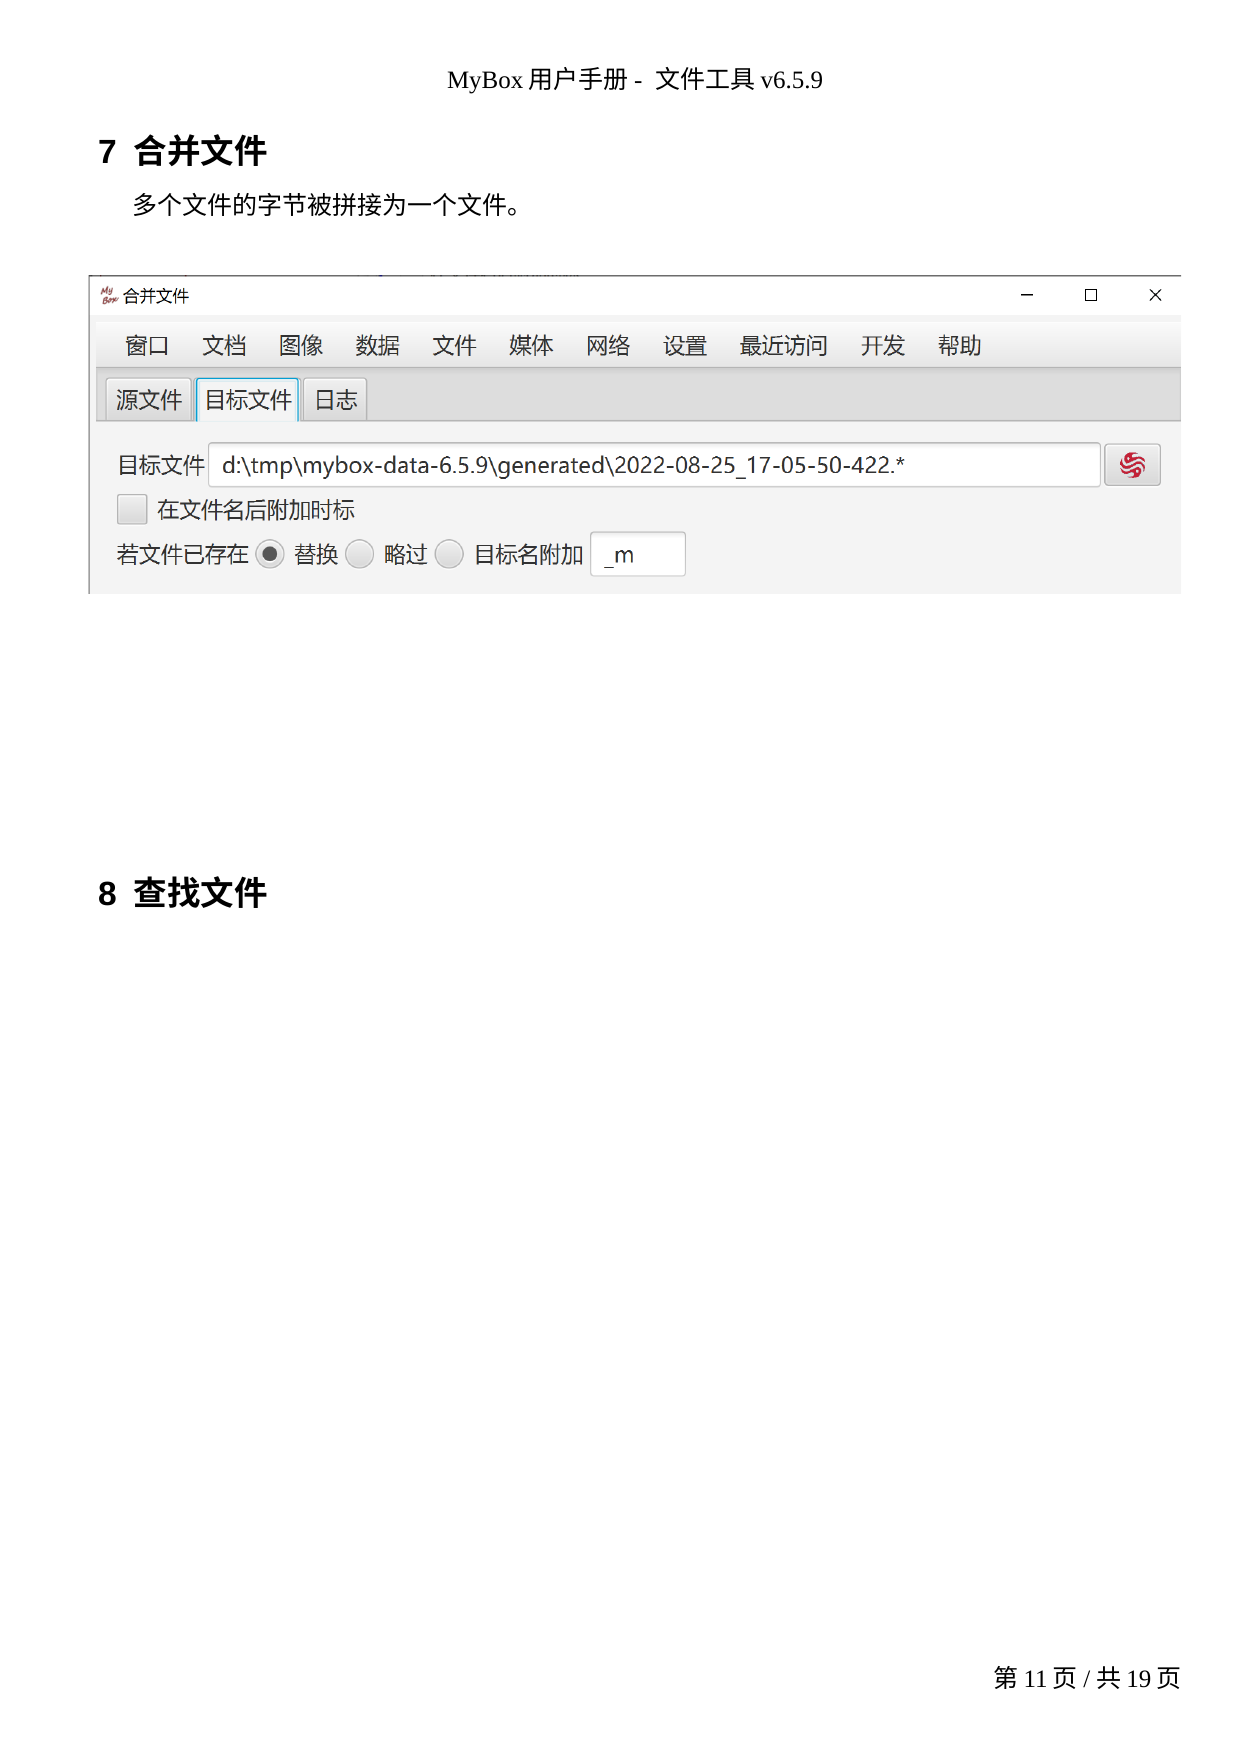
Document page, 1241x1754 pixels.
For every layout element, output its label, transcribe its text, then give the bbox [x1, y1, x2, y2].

picture [88, 275, 1182, 594]
subtitle 合并文件 [88, 125, 1181, 173]
subtitle 查找文件 [88, 866, 1181, 914]
text 多个文件的字节被拼接为一个文件。 [88, 186, 1181, 222]
